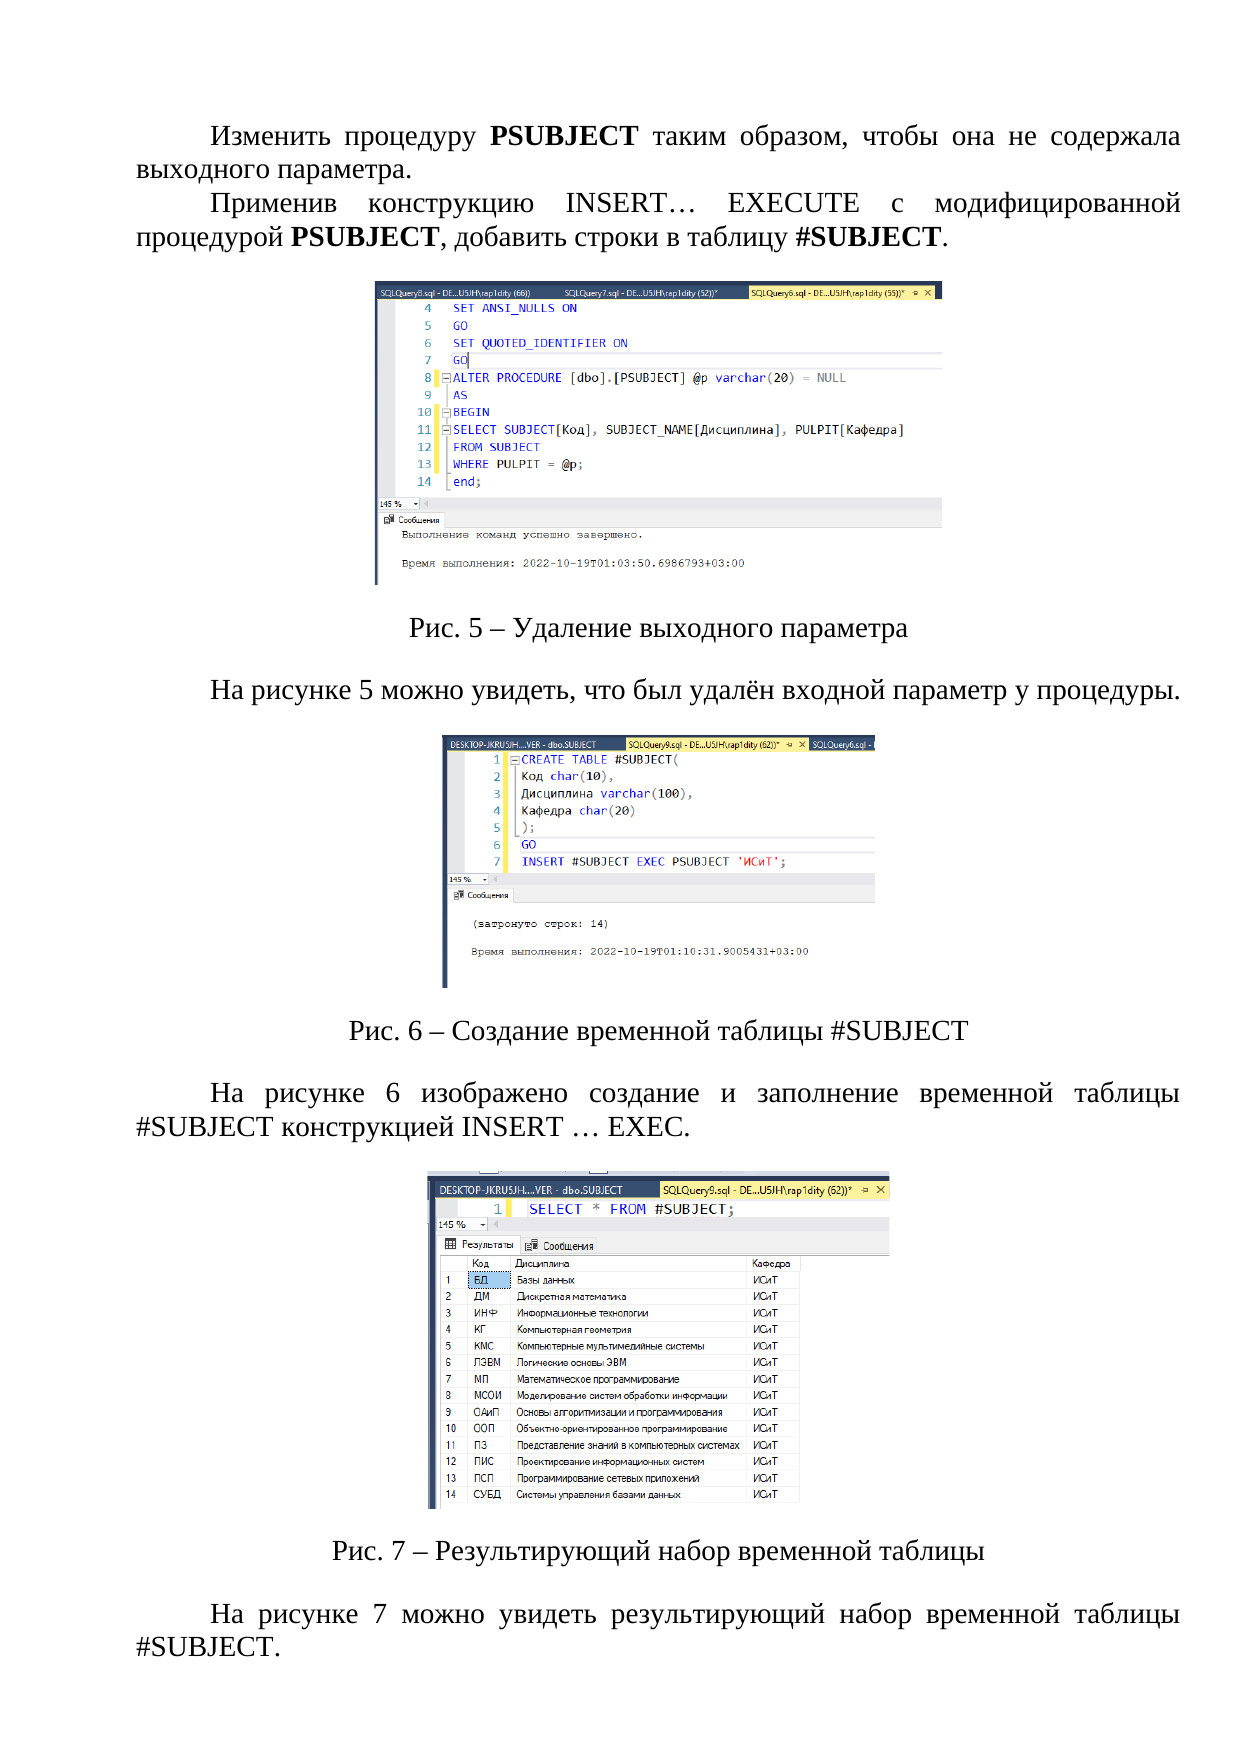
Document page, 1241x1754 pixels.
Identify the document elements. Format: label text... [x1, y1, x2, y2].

text Рис. 6 – Создание временной таблицы #SUBJECT [136, 1013, 1181, 1046]
text На рисунке 5 можно увидеть, что был удалён входной параметр у процедуры. [136, 672, 1181, 706]
picture [442, 735, 875, 988]
text На рисунке 7 можно увидеть результирующий набор временной таблицы #SUBJECT. [136, 1596, 1181, 1663]
text Рис. 5 – Удаление выходного параметра [136, 610, 1181, 643]
text Изменить процедуру PSUBJECT таким образом, чтобы она не содержала выходного параметра. [136, 118, 1181, 185]
picture [374, 281, 943, 585]
text Применив конструкцию INSERT… EXECUTE с модифицированной процедурой PSUBJECT, добавить строки в таблицу #SUBJECT. [136, 185, 1181, 252]
picture [427, 1171, 890, 1509]
text На рисунке 6 изображено создание и заполнение временной таблицы #SUBJECT конструкцией INSERT … EXEC. [136, 1076, 1181, 1143]
text Рис. 7 – Результирующий набор временной таблицы [136, 1533, 1181, 1567]
